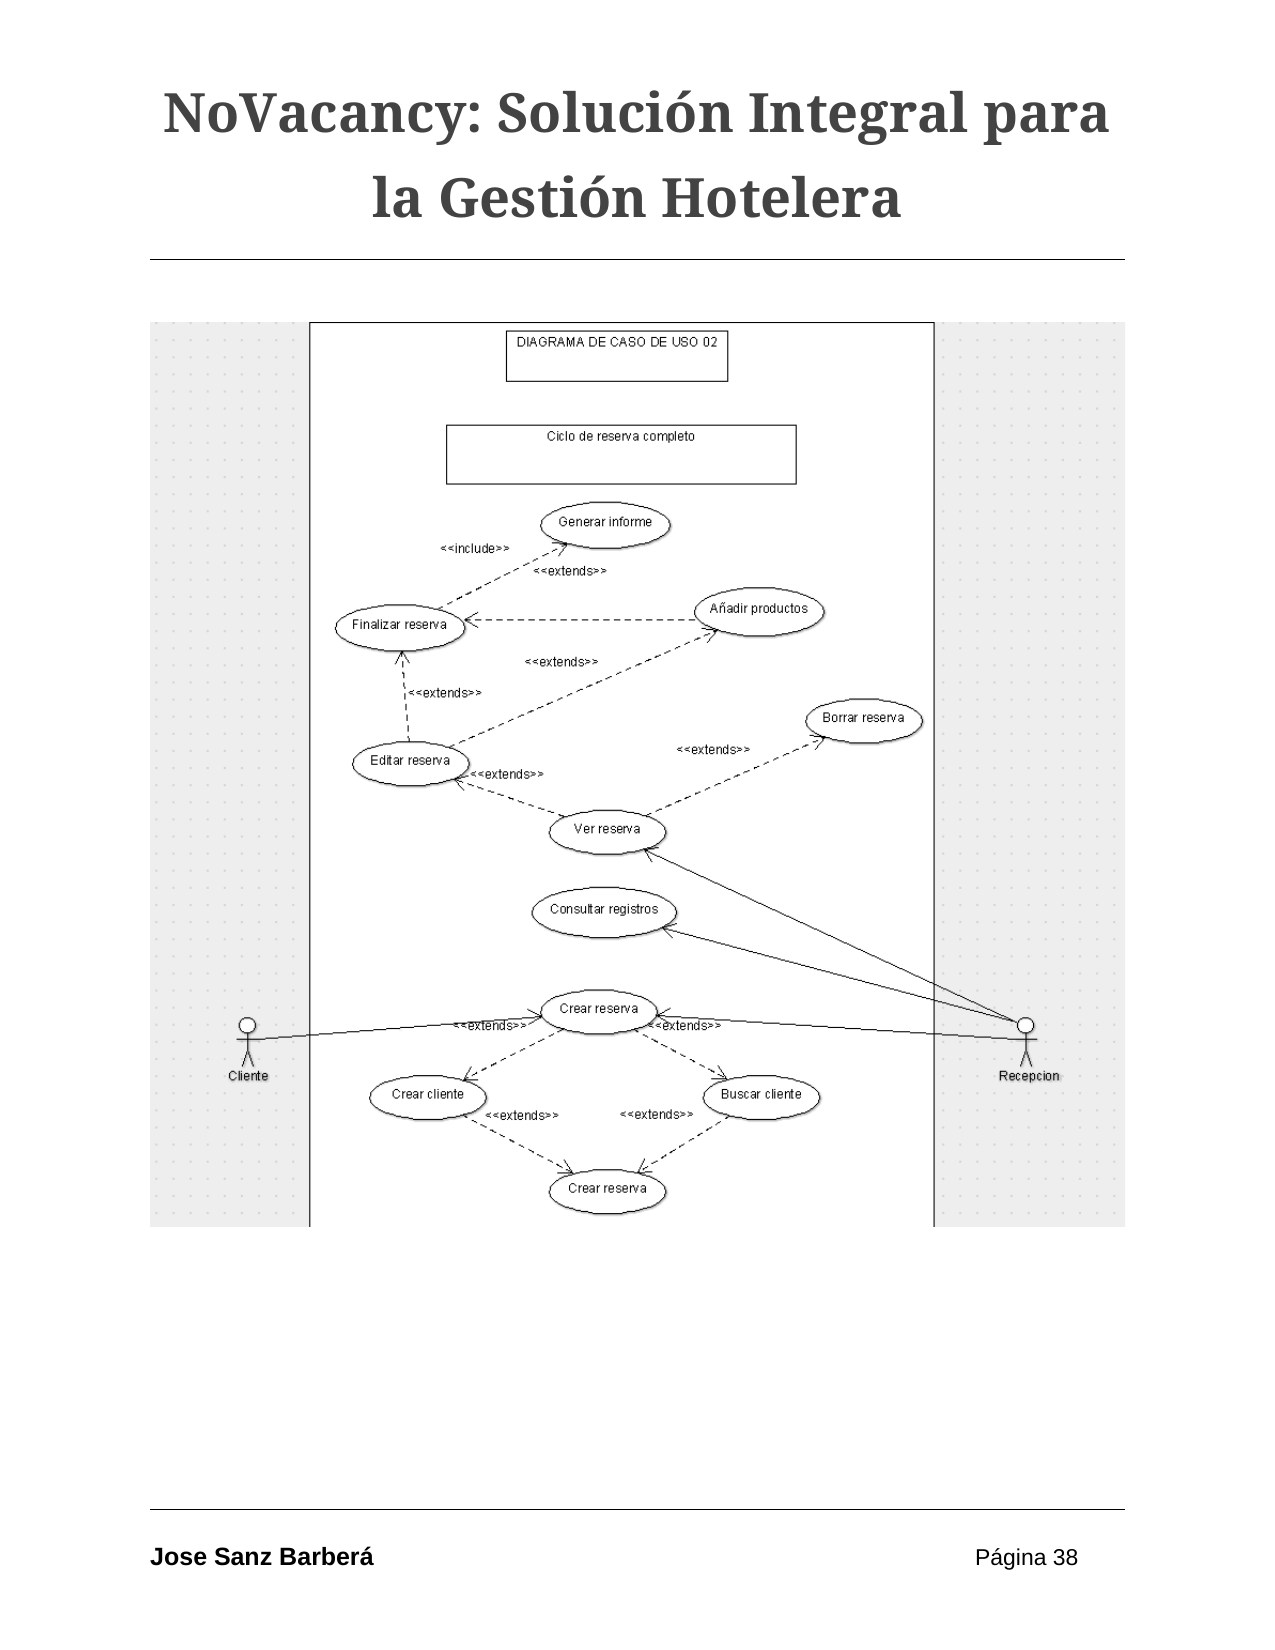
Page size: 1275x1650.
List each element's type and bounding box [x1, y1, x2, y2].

picture [150, 322, 1125, 1227]
